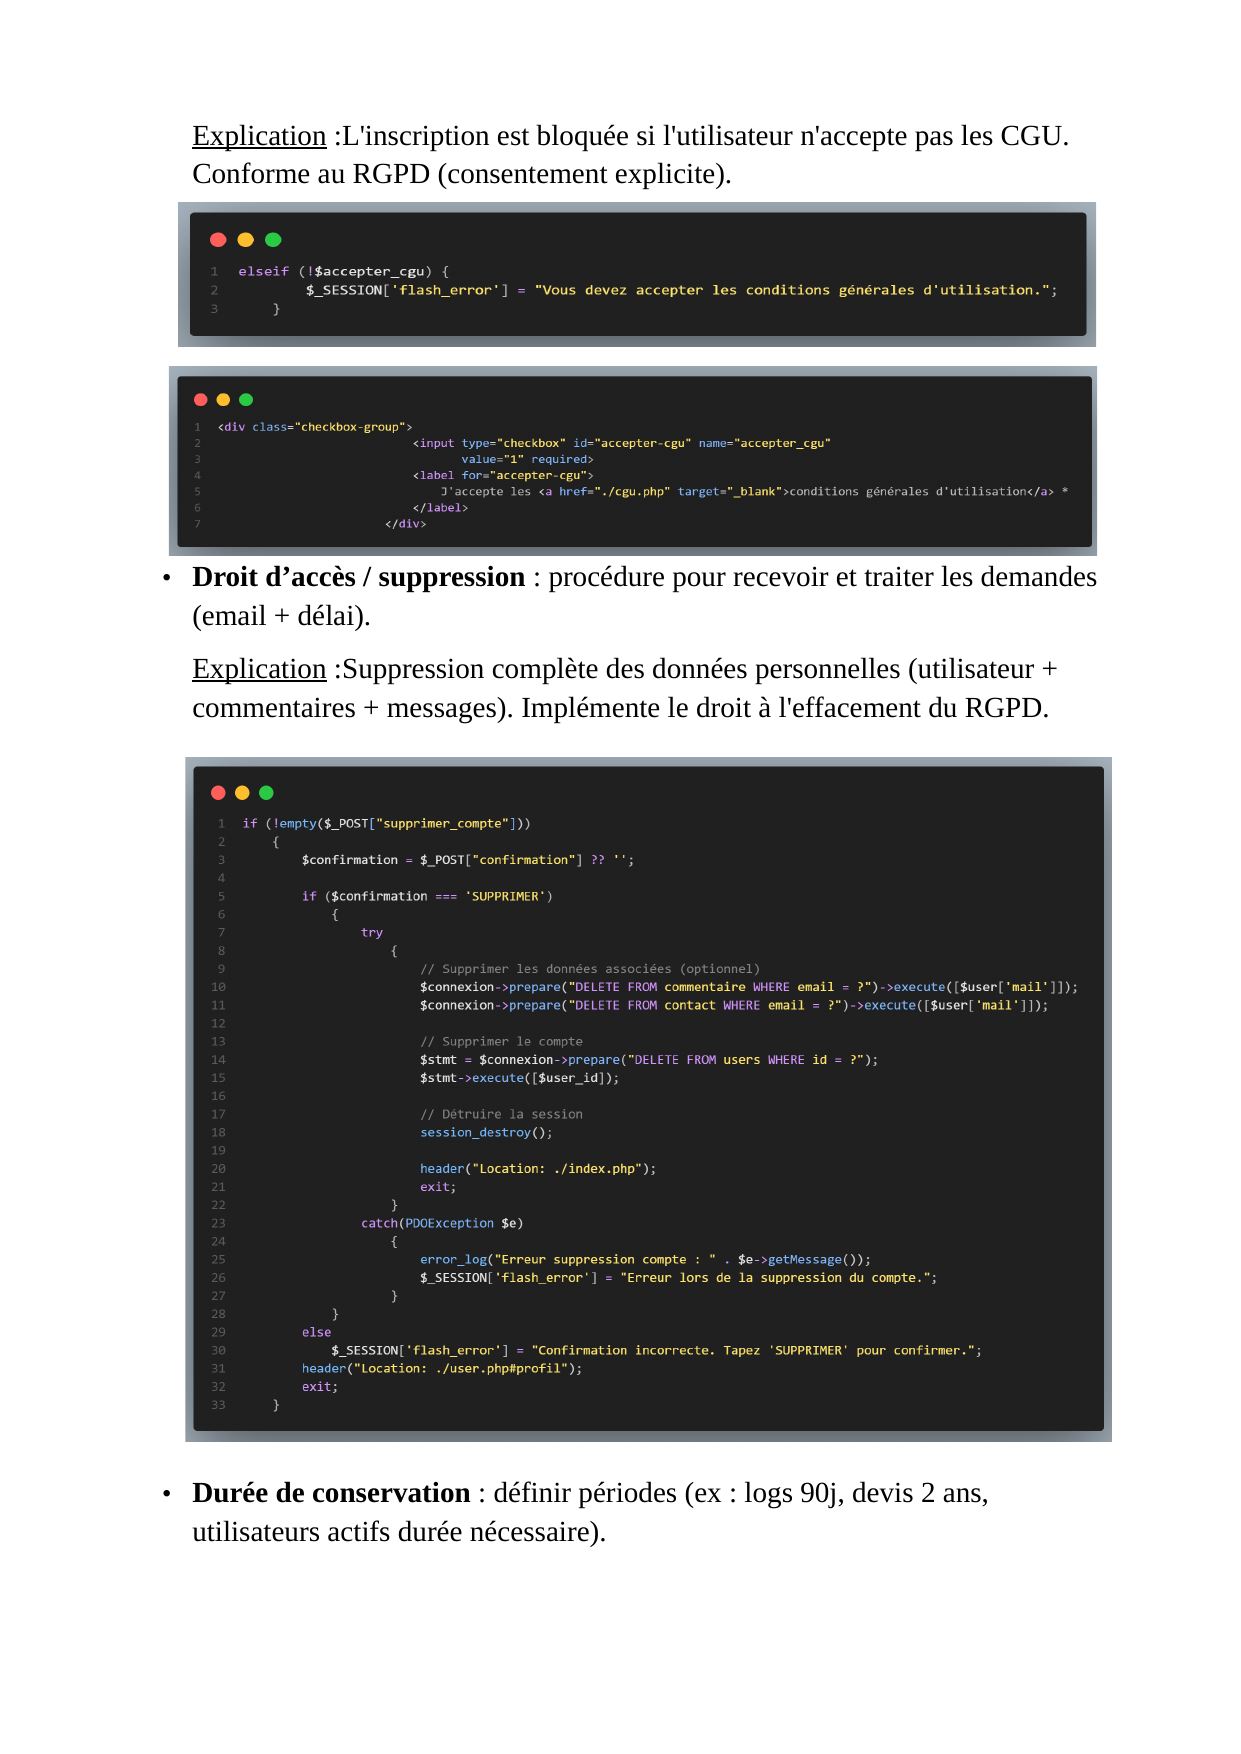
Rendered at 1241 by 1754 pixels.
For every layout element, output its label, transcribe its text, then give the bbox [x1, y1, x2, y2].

picture [185, 757, 1112, 1442]
list Droit d’accès / suppression : procédure pour recevoir et traiter les demandes (email + délai). [162, 559, 1122, 632]
list Explication :L'inscription est bloquée si l'utilisateur n'accepte pas les CGU. Conforme au RGPD (consentement explicite). [162, 118, 1122, 190]
picture [178, 202, 1097, 347]
list Explication :Suppression complète des données personnelles (utilisateur + commentaires + messages). Implémente le droit à l'effacement du RGPD. [162, 651, 1122, 723]
list Durée de conservation : définir périodes (ex : logs 90j, devis 2 ans, utilisateurs actifs durée nécessaire). [162, 743, 1122, 1547]
picture [168, 366, 1098, 556]
